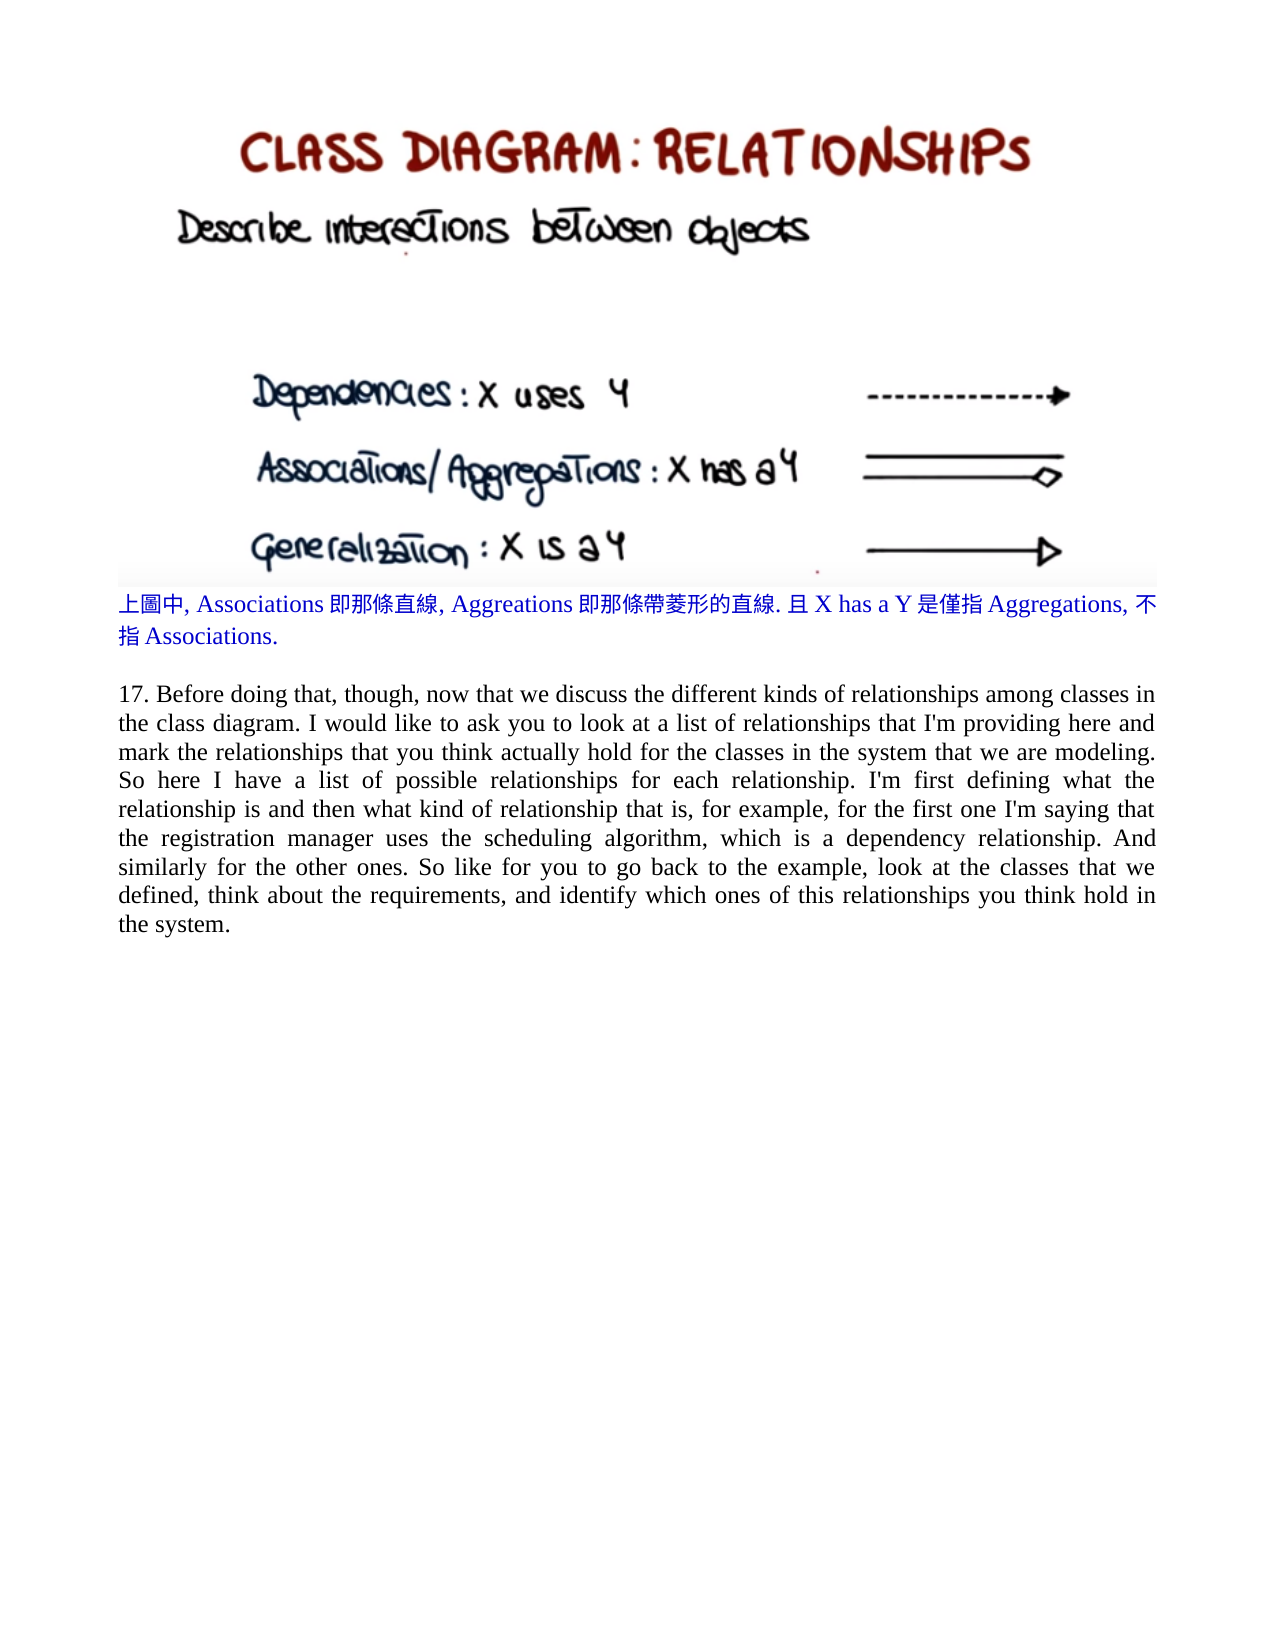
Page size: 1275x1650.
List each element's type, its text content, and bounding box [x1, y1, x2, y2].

text 17. Before doing that, though, now that we discuss the different kinds of relationships among classes in the class diagram. I would like to ask you to look at a list of relationships that I'm providing here and mark the relationships that you think actually hold for the classes in the system that we are modeling. So here I have a list of possible relationships for each relationship. I'm first defining what the relationship is and then what kind of relationship that is, for example, for the first one I'm saying that the registration manager uses the scheduling algorithm, which is a dependency relationship. And similarly for the other ones. So like for you to go back to the example, look at the classes that we defined, think about the requirements, and identify which ones of this relationships you think hold in the system. [118, 679, 1157, 938]
text 上圖中, Associations即那條直線, Aggreations即那條帶菱形的直線. 且 X has a Y是僅指Aggregations, 不指Associations. [118, 587, 1157, 650]
picture [118, 118, 1157, 587]
